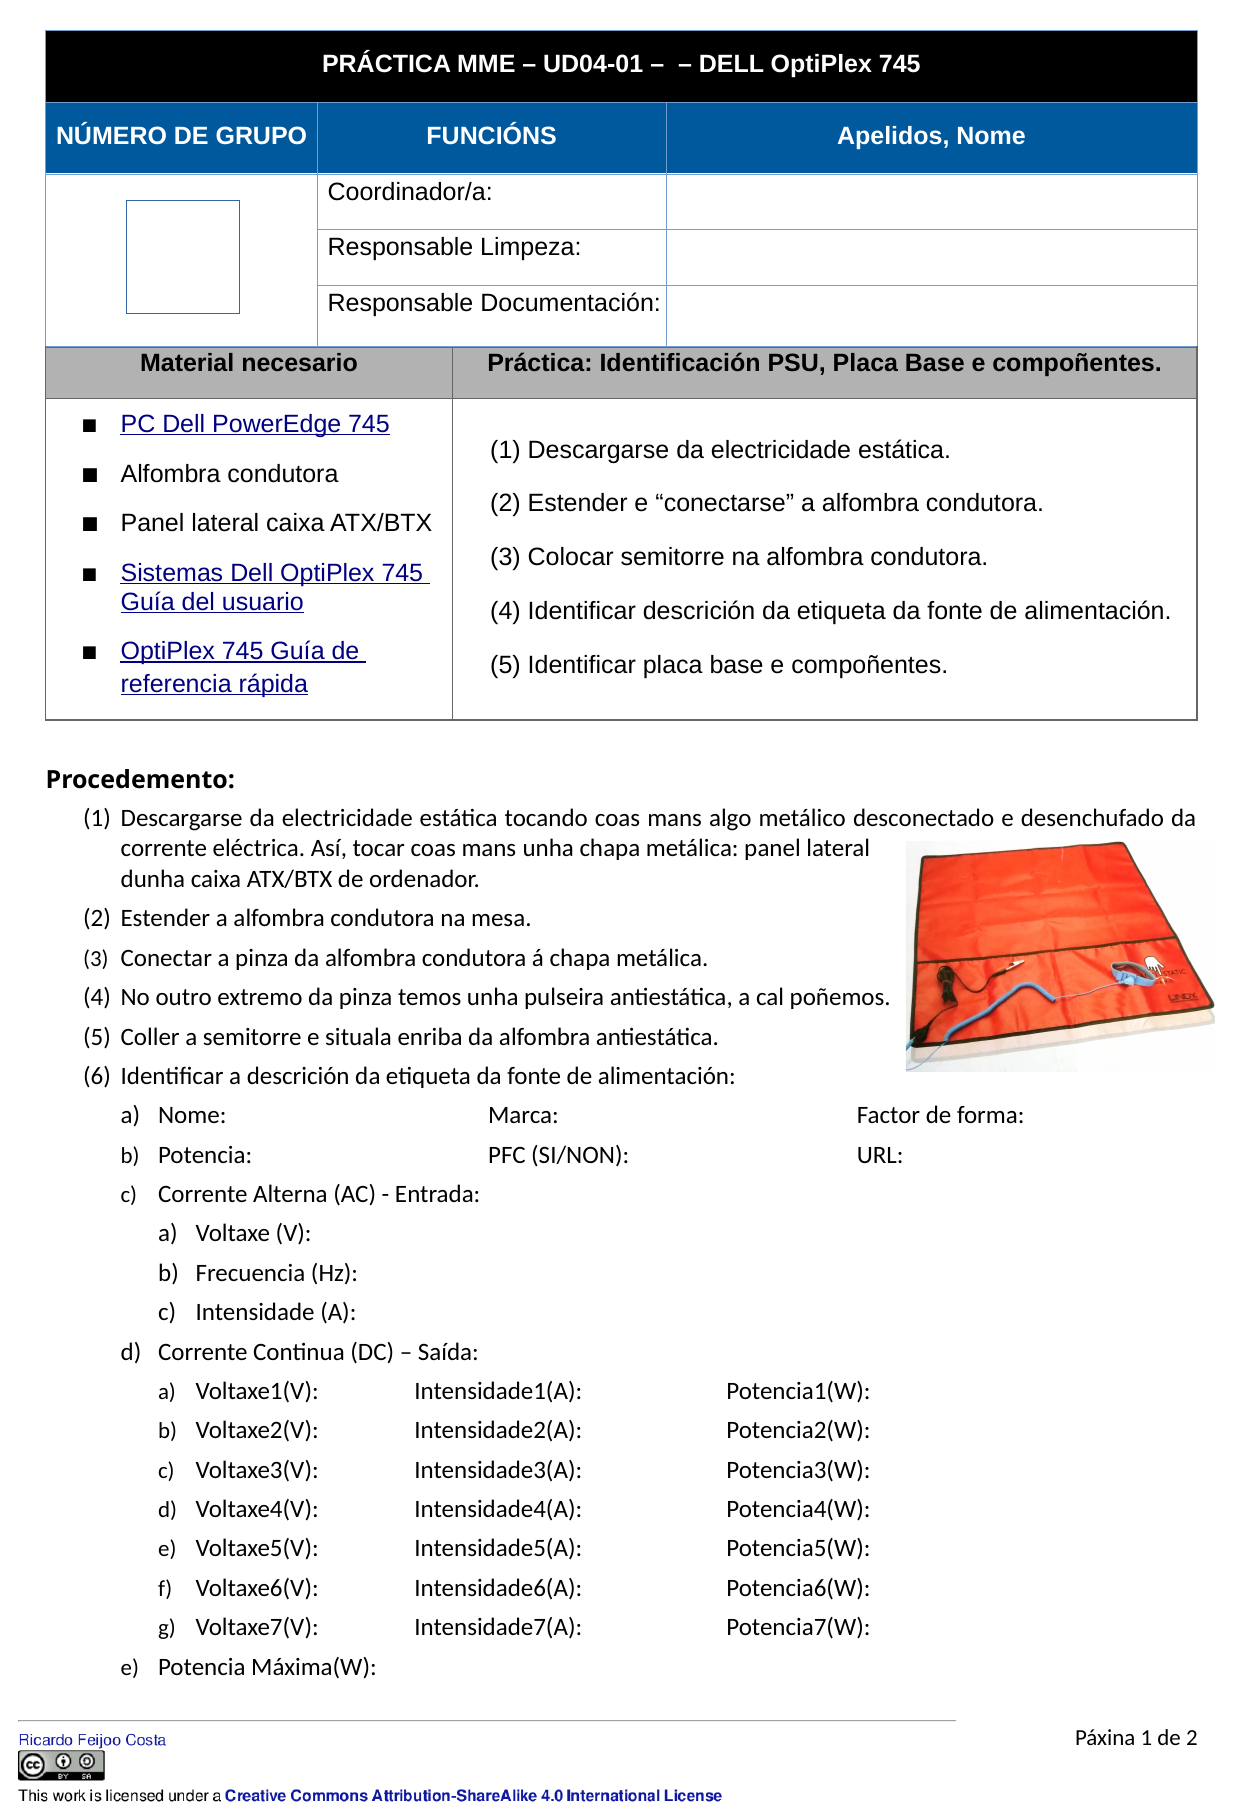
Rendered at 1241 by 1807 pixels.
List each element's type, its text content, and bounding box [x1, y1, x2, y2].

table_cell [667, 230, 1197, 284]
list Estender a alfombra condutora na mesa. [83, 902, 905, 933]
table_cell Descargarse da electricidade estática. Estender e “conectarse” a alfombra condutora. Colocar semitorre na alfombra condutora. Identificar descrición da etiqueta da fonte de alimentación. Identificar placa base e compoñentes. [453, 399, 1196, 719]
table_cell FUNCIÓNS [318, 103, 666, 173]
list Voltaxe3(V): Intensidade3(A): Potencia3(W): [158, 1454, 1197, 1484]
table_header Material necesario [46, 348, 452, 398]
table_header PRÁCTICA MME – UD04-01 – – DELL OptiPlex 745 [46, 31, 1197, 102]
list Voltaxe (V): [158, 1217, 1197, 1248]
table_header Práctica: Identificación PSU, Placa Base e compoñentes. [453, 348, 1196, 398]
list Voltaxe6(V): Intensidade6(A): Potencia6(W): [158, 1572, 1197, 1602]
list Intensidade (A): [158, 1296, 1197, 1327]
list Voltaxe5(V): Intensidade5(A): Potencia5(W): [158, 1532, 1197, 1563]
list dunha caixa ATX/BTX de ordenador. [83, 863, 905, 894]
list Nome: Marca: Factor de forma: [120, 1099, 1197, 1130]
picture [8, 1715, 957, 1806]
table_cell Apelidos, Nome [667, 103, 1197, 173]
list Voltaxe1(V): Intensidade1(A): Potencia1(W): [158, 1375, 1197, 1406]
table_cell Coordinador/a: [318, 175, 666, 229]
table_cell Responsable Documentación: [318, 286, 666, 346]
list Potencia: PFC (SI/NON): URL: [120, 1139, 1197, 1169]
list No outro extremo da pinza temos unha pulseira antiestática, a cal poñemos. [83, 981, 905, 1012]
table_cell PC Dell PowerEdge 745 Alfombra condutora Panel lateral caixa ATX/BTX Sistemas Dell OptiPlex 745 Guía del usuario OptiPlex 745 Guía de referencia rápida [46, 399, 452, 719]
table_cell [667, 286, 1197, 346]
list Conectar a pinza da alfombra condutora á chapa metálica. [83, 942, 905, 972]
table_cell Responsable Limpeza: [318, 230, 666, 284]
list Corrente Continua (DC) – Saída: [120, 1336, 1197, 1366]
list Frecuencia (Hz): [158, 1257, 1197, 1287]
list Coller a semitorre e situala enriba da alfombra antiestática. [83, 1021, 905, 1051]
list Voltaxe2(V): Intensidade2(A): Potencia2(W): [158, 1414, 1197, 1445]
text Procedemento: [45, 761, 1197, 795]
list Voltaxe7(V): Intensidade7(A): Potencia7(W): [158, 1611, 1197, 1642]
table_cell NÚMERO DE GRUPO [46, 103, 317, 173]
table_cell [46, 175, 317, 346]
list Potencia Máxima(W): [120, 1651, 1197, 1681]
list Descargarse da electricidade estática tocando coas mans algo metálico desconectado e desenchufado da corrente eléctrica. Así, tocar coas mans unha chapa metálica: panel lateral [83, 802, 1197, 863]
picture [905, 841, 1215, 1072]
table_cell [667, 175, 1197, 229]
list Voltaxe4(V): Intensidade4(A): Potencia4(W): [158, 1493, 1197, 1524]
list Identificar a descrición da etiqueta da fonte de alimentación: [83, 1060, 1197, 1091]
list Corrente Alterna (AC) - Entrada: [120, 1178, 1197, 1209]
